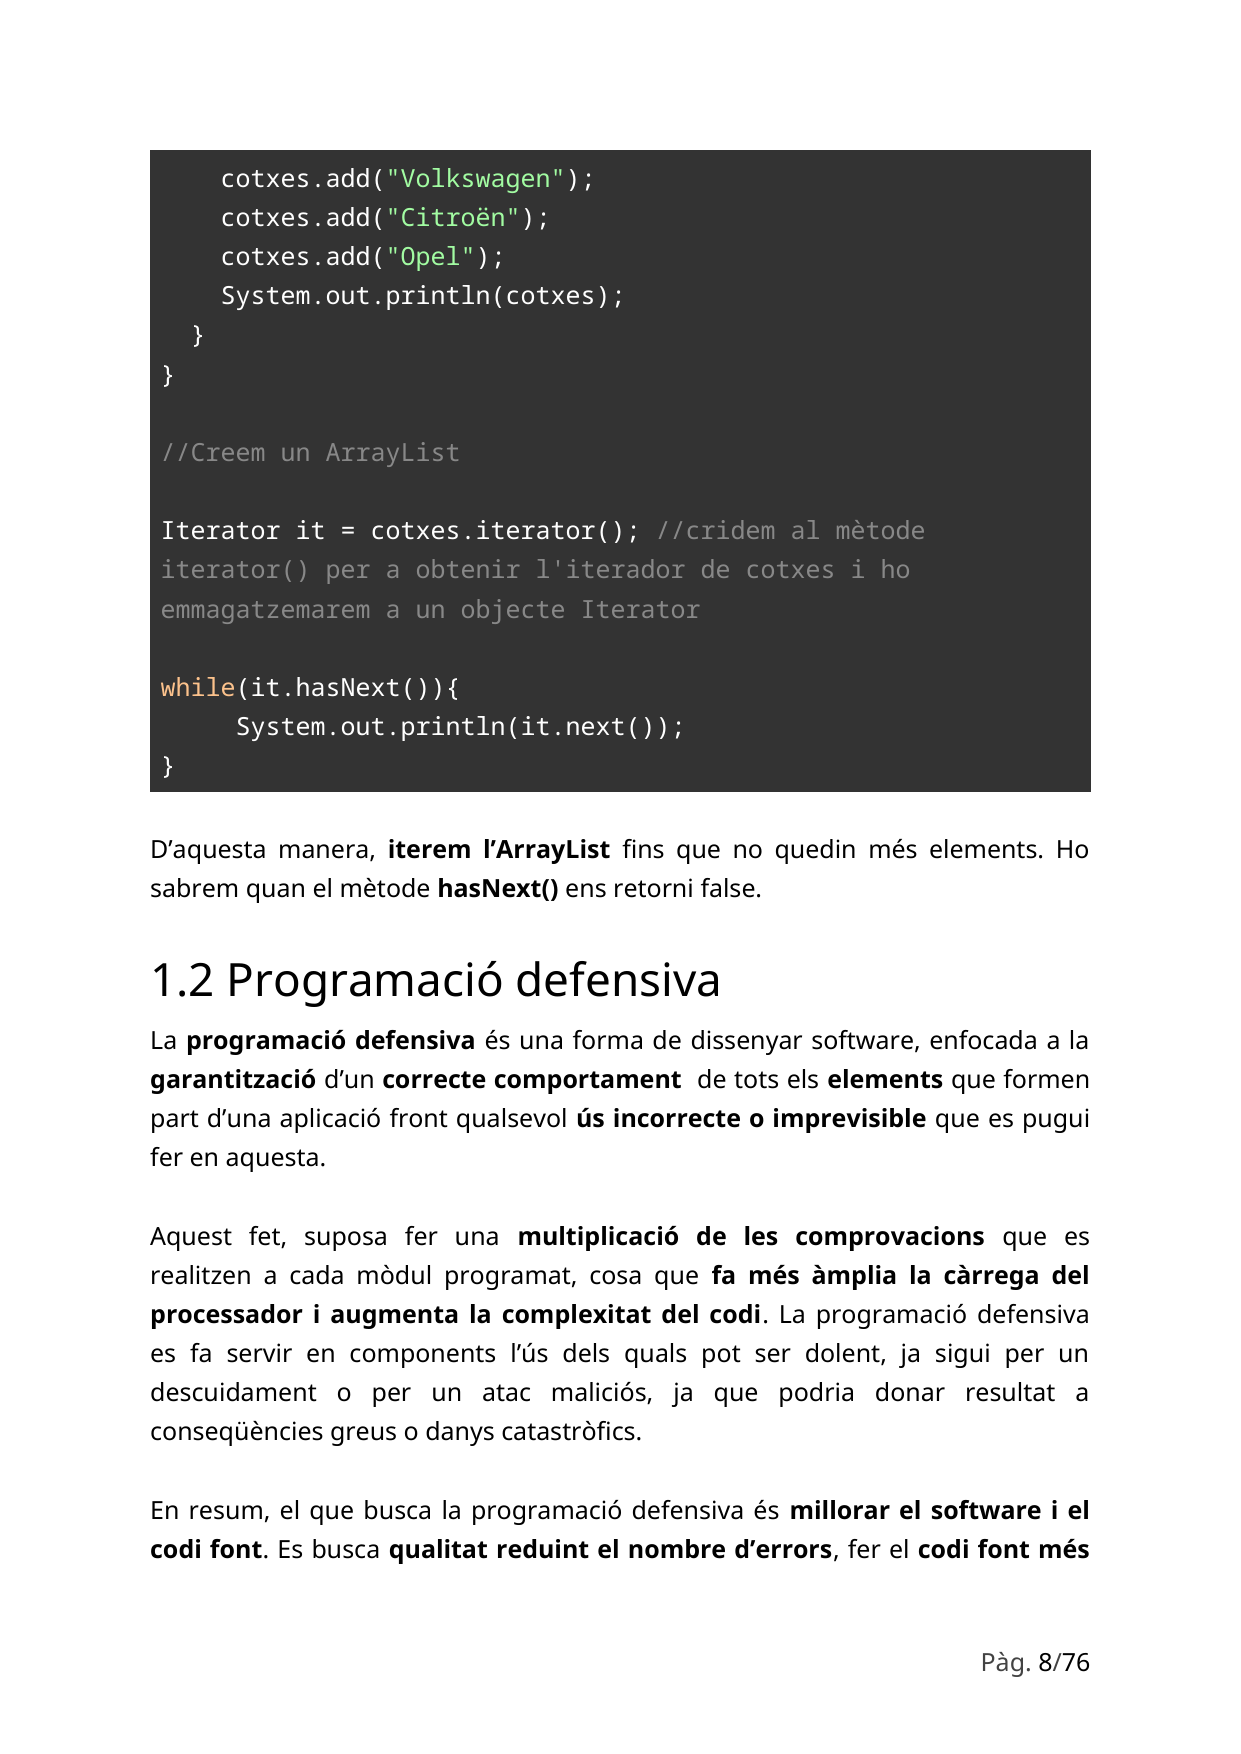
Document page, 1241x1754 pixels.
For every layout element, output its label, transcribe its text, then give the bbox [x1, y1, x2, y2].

text La programació defensiva és una forma de dissenyar software, enfocada a la garantització d’un correcte comportament de tots els elements que formen part d’una aplicació front qualsevol ús incorrecte o imprevisible que es pugui fer en aquesta. [150, 1022, 1090, 1174]
text Aquest fet, suposa fer una multiplicació de les comprovacions que es realitzen a cada mòdul programat, cosa que fa més àmplia la càrrega del processador i augmenta la complexitat del codi. La programació defensiva es fa servir en components l’ús dels quals pot ser dolent, ja sigui per un descuidament o per un atac maliciós, ja que podria donar resultat a conseqüències greus o danys catastròfics. [150, 1218, 1090, 1448]
table_header cotxes.add("Volkswagen"); cotxes.add("Citroën"); cotxes.add("Opel"); System.out.println(cotxes); } } //Creem un ArrayList Iterator it = cotxes.iterator(); //cridem al mètode iterator() per a obtenir l'iterador de cotxes i ho emmagatzemarem a un objecte Iterator while(it.hasNext()){ System.out.println(it.next()); } [150, 150, 1091, 792]
text En resum, el que busca la programació defensiva és millorar el software i el codi font. Es busca qualitat reduint el nombre d’errors, fer el codi font més [150, 1492, 1090, 1566]
subtitle 1.2 Programació defensiva [150, 947, 1090, 1010]
text D’aquesta manera, iterem l’ArrayList fins que no quedin més elements. Ho sabrem quan el mètode hasNext() ens retorni false. [150, 832, 1090, 905]
